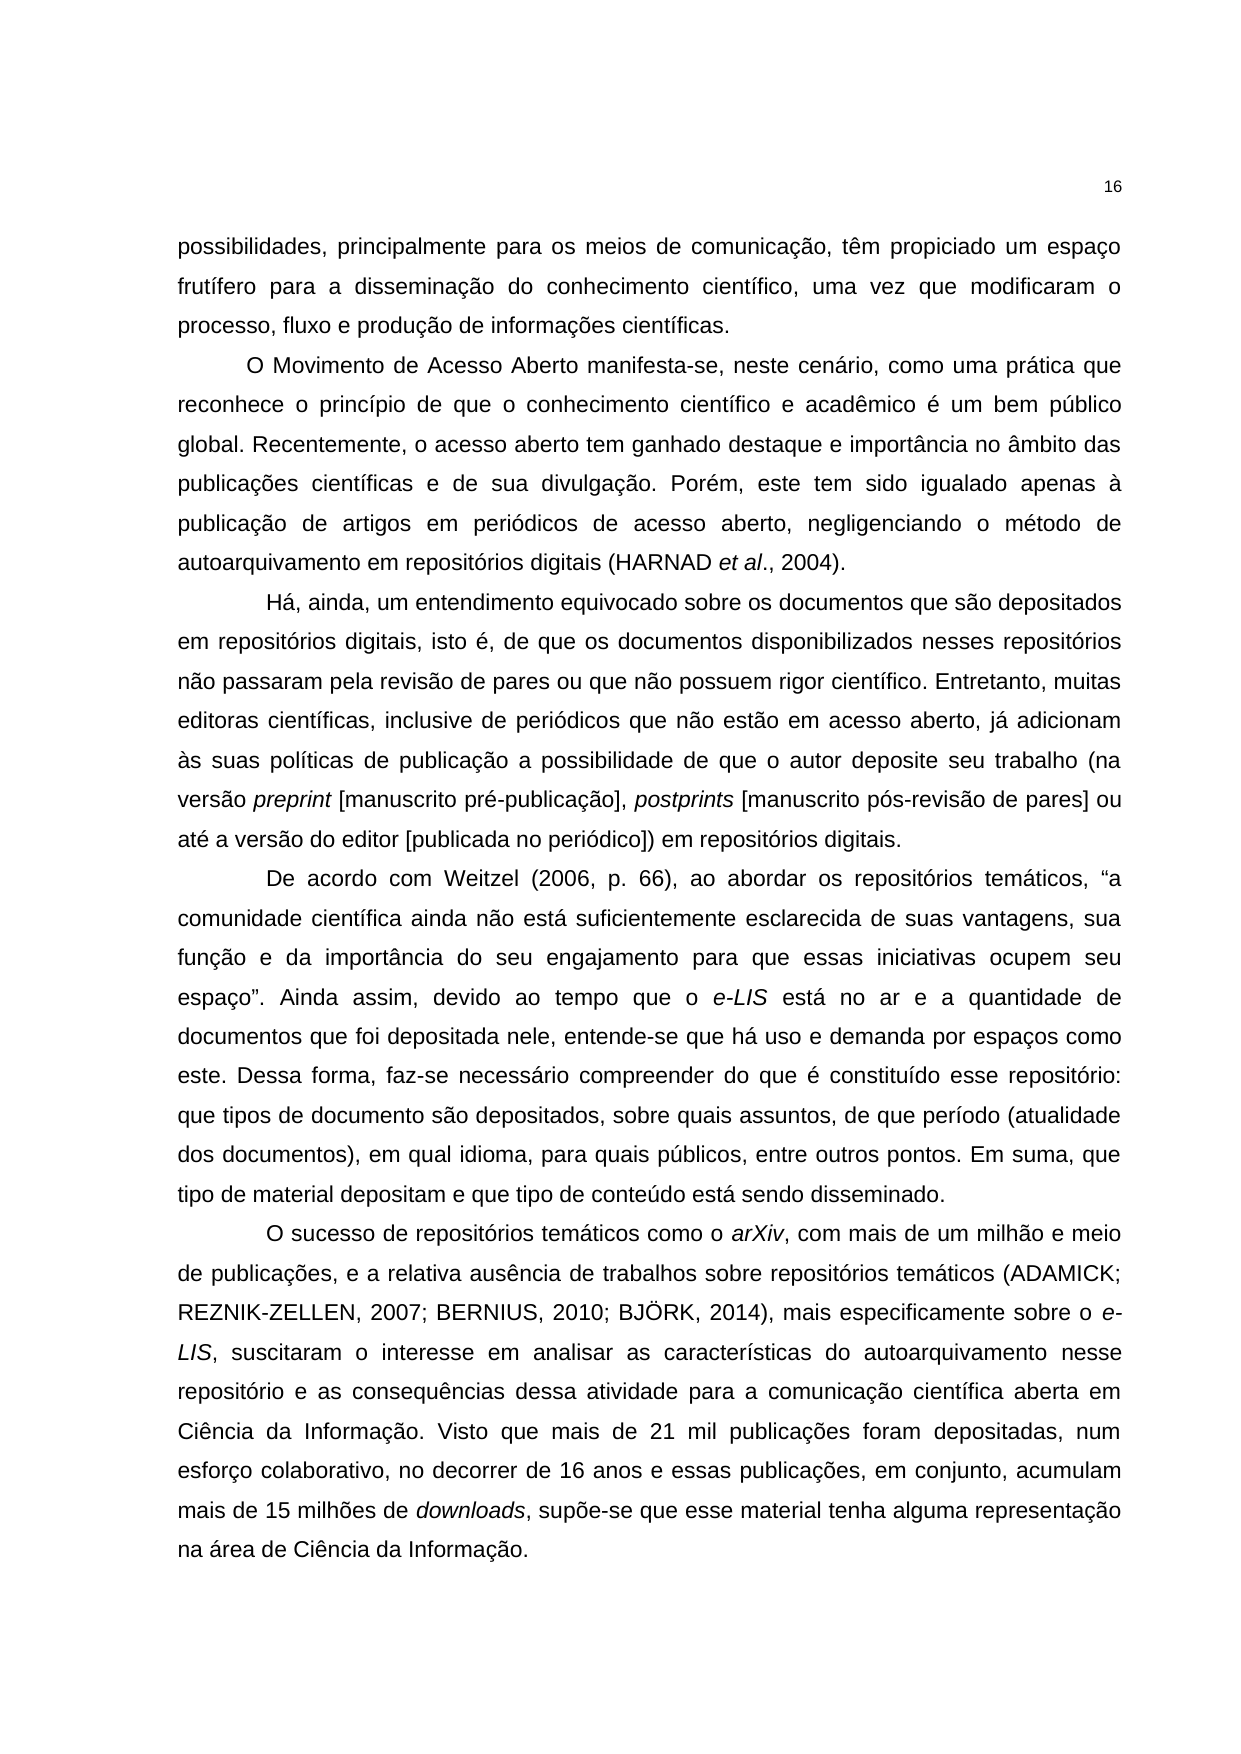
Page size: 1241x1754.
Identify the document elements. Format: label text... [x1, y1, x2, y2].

text possibilidades, principalmente para os meios de comunicação, têm propiciado um espaço frutífero para a disseminação do conhecimento científico, uma vez que modificaram o processo, fluxo e produção de informações científicas. [177, 233, 1122, 339]
text O sucesso de repositórios temáticos como o arXiv, com mais de um milhão e meio de publicações, e a relativa ausência de trabalhos sobre repositórios temáticos (ADAMICK; REZNIK-ZELLEN, 2007; BERNIUS, 2010; BJÖRK, 2014), mais especificamente sobre o e-LIS, suscitaram o interesse em analisar as características do autoarquivamento nesse repositório e as consequências dessa atividade para a comunicação científica aberta em Ciência da Informação. Visto que mais de 21 mil publicações foram depositadas, num esforço colaborativo, no decorrer de 16 anos e essas publicações, em conjunto, acumulam mais de 15 milhões de downloads, supõe-se que esse material tenha alguma representação na área de Ciência da Informação. [177, 1220, 1122, 1562]
text De acordo com Weitzel (2006, p. 66), ao abordar os repositórios temáticos, “a comunidade científica ainda não está suficientemente esclarecida de suas vantagens, sua função e da importância do seu engajamento para que essas iniciativas ocupem seu espaço”. Ainda assim, devido ao tempo que o e-LIS está no ar e a quantidade de documentos que foi depositada nele, entende-se que há uso e demanda por espaços como este. Dessa forma, faz-se necessário compreender do que é constituído esse repositório: que tipos de documento são depositados, sobre quais assuntos, de que período (atualidade dos documentos), em qual idioma, para quais públicos, entre outros pontos. Em suma, que tipo de material depositam e que tipo de conteúdo está sendo disseminado. [177, 865, 1122, 1207]
text Há, ainda, um entendimento equivocado sobre os documentos que são depositados em repositórios digitais, isto é, de que os documentos disponibilizados nesses repositórios não passaram pela revisão de pares ou que não possuem rigor científico. Entretanto, muitas editoras científicas, inclusive de periódicos que não estão em acesso aberto, já adicionam às suas políticas de publicação a possibilidade de que o autor deposite seu trabalho (na versão preprint [manuscrito pré-publicação], postprints [manuscrito pós-revisão de pares] ou até a versão do editor [publicada no periódico]) em repositórios digitais. [177, 589, 1122, 852]
text O Movimento de Acesso Aberto manifesta-se, neste cenário, como uma prática que reconhece o princípio de que o conhecimento científico e acadêmico é um bem público global. Recentemente, o acesso aberto tem ganhado destaque e importância no âmbito das publicações científicas e de sua divulgação. Porém, este tem sido igualado apenas à publicação de artigos em periódicos de acesso aberto, negligenciando o método de autoarquivamento em repositórios digitais (HARNAD et al., 2004). [177, 352, 1122, 576]
